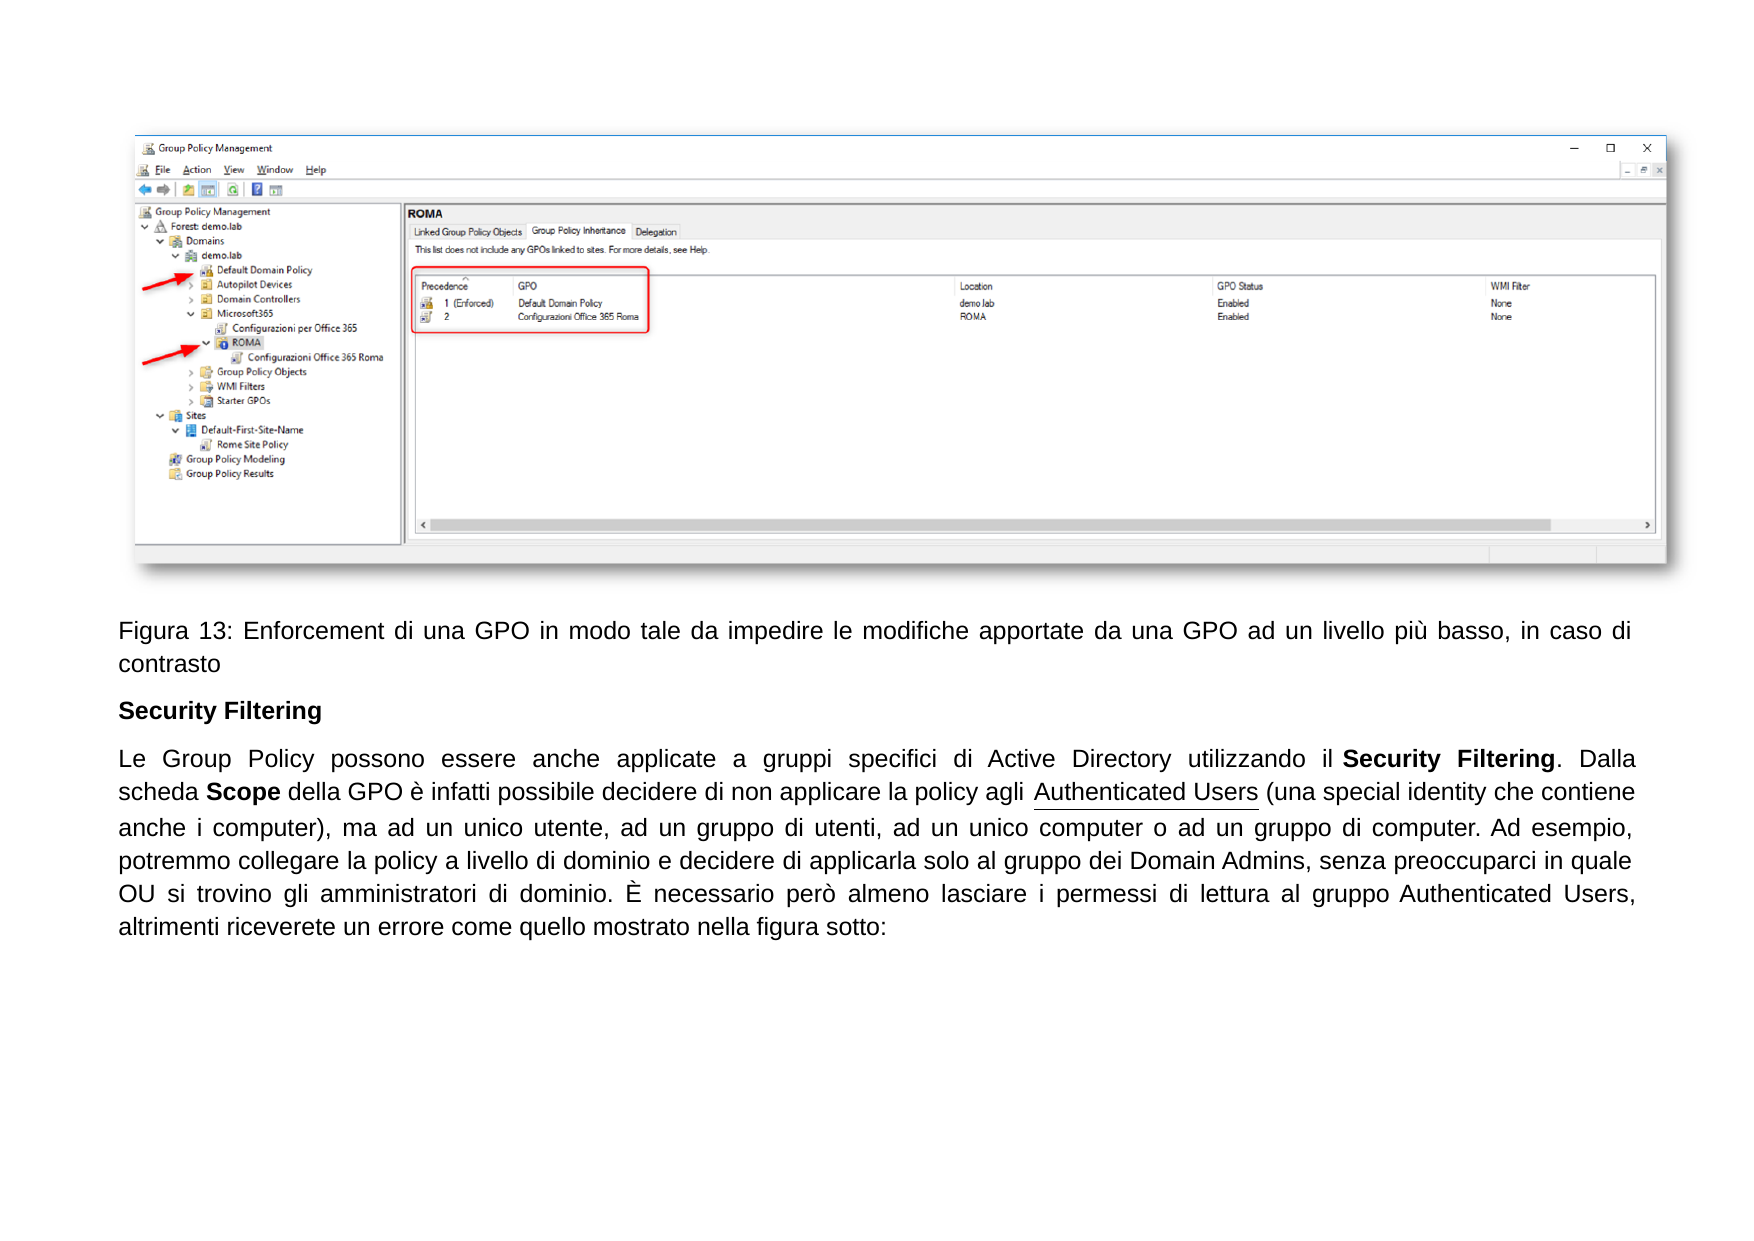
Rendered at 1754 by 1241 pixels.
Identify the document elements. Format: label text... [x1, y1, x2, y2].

text Figura 13: Enforcement di una GPO in modo tale da impedire le modifiche apportate da una GPO ad un livello più basso, in caso di contrasto [118, 616, 1636, 677]
text Security Filtering [118, 696, 1636, 725]
text Le Group Policy possono essere anche applicate a gruppi specifici di Active Directory utilizzando il Security Filtering. Dalla scheda Scope della GPO è infatti possibile decidere di non applicare la policy agli Authenticated Users (una special identity che contiene anche i computer), ma ad un unico utente, ad un gruppo di utenti, ad un unico computer o ad un gruppo di computer. Ad esempio, potremmo collegare la policy a livello di dominio e decidere di applicarla solo al gruppo dei Domain Admins, senza preoccuparci in quale OU si trovino gli amministratori di dominio. È necessario però almeno lasciare i permessi di lettura al gruppo Authenticated Users, altrimenti riceverete un errore come quello mostrato nella figura sotto: [118, 744, 1636, 941]
picture [118, 118, 1700, 597]
